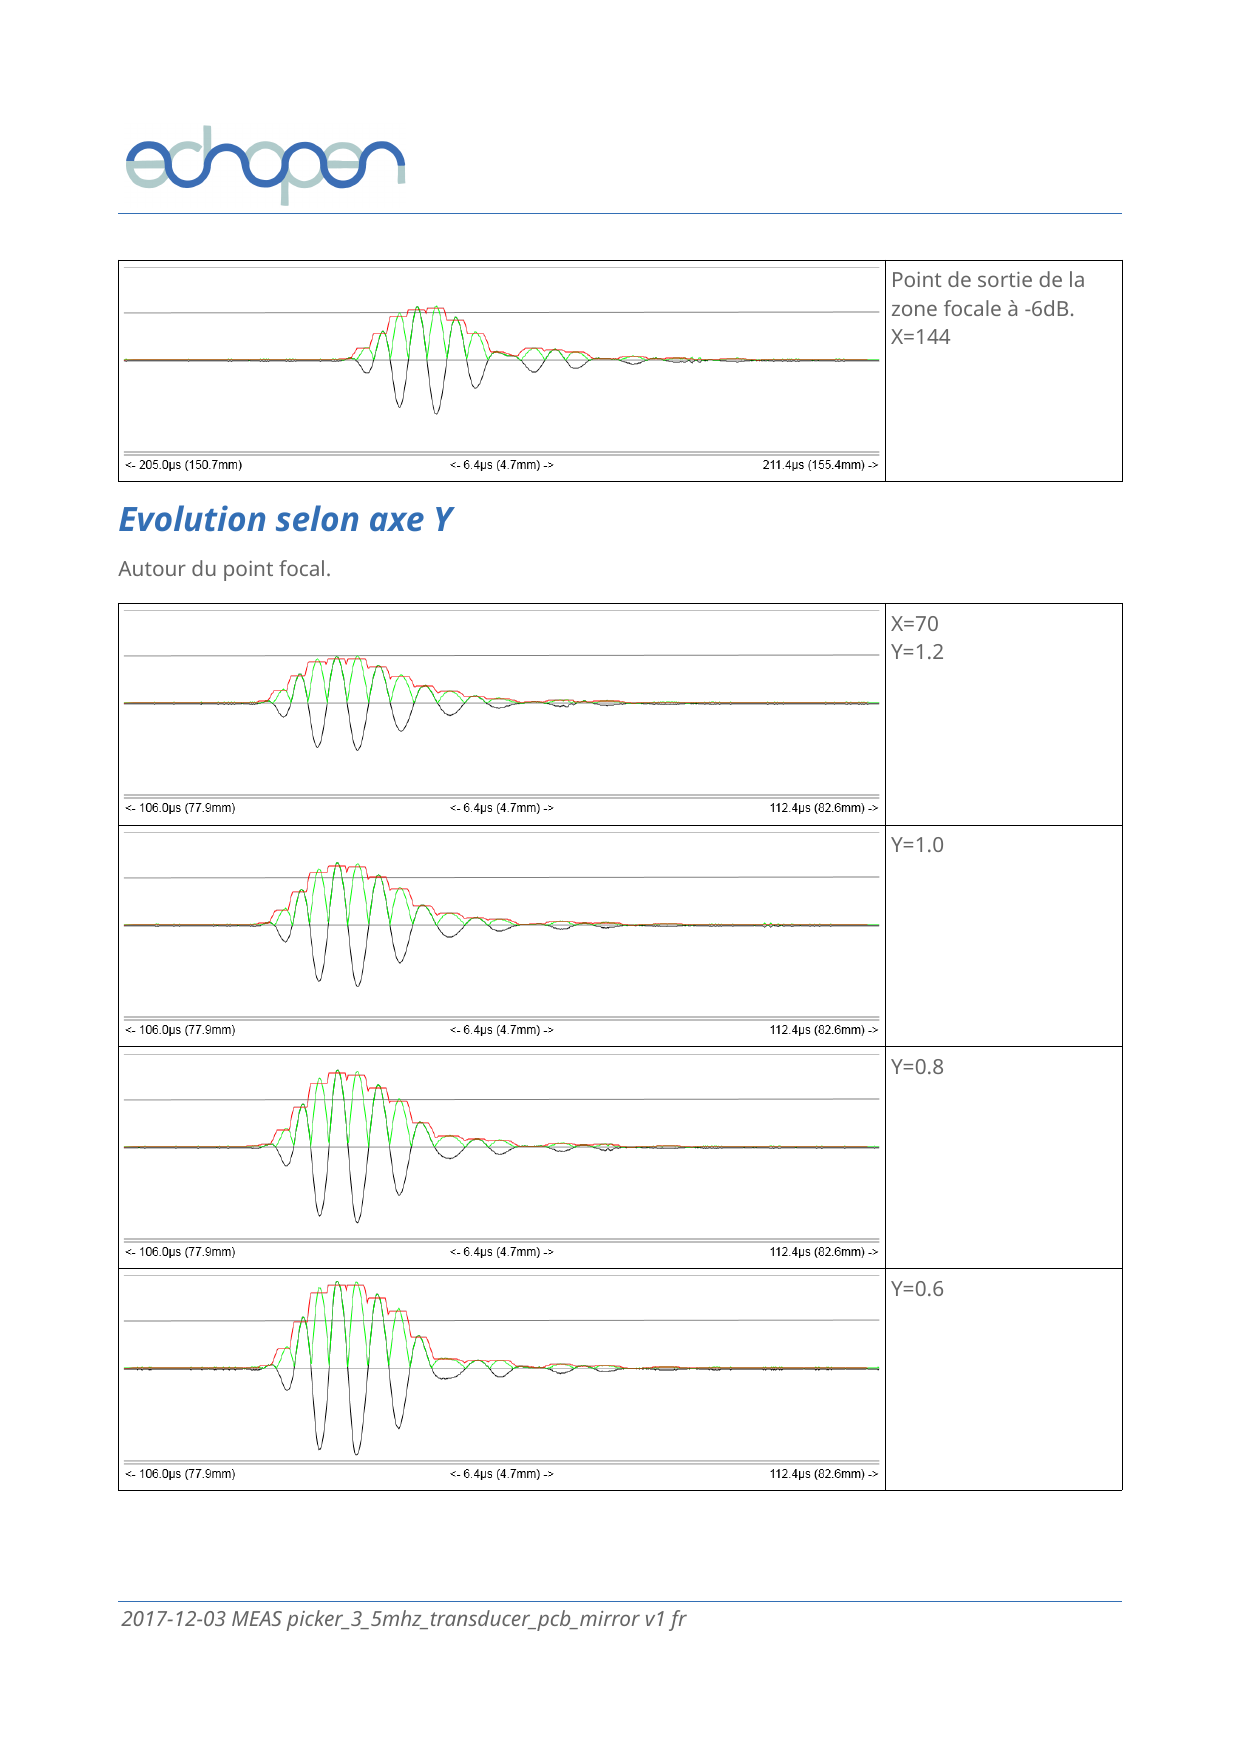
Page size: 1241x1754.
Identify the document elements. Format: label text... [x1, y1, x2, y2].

picture [123, 1052, 880, 1263]
table_cell Point de sortie de la zone focale à -6dB. X=144 [886, 261, 1122, 481]
table_cell Y=0.6 [886, 1269, 1122, 1490]
table_cell [119, 1269, 885, 1490]
picture [123, 608, 880, 819]
table_header [119, 604, 885, 825]
table_cell Y=1.0 [886, 826, 1122, 1046]
table_cell [119, 261, 885, 481]
picture [123, 1274, 880, 1485]
table_cell Y=0.8 [886, 1047, 1122, 1268]
picture [123, 265, 880, 476]
text Autour du point focal. [118, 554, 1122, 583]
table_cell [119, 1047, 885, 1268]
table_header X=70 Y=1.2 [886, 604, 1122, 825]
table_cell [119, 826, 885, 1046]
subtitle Evolution selon axe Y [118, 496, 1122, 542]
picture [123, 123, 407, 208]
picture [123, 830, 880, 1041]
